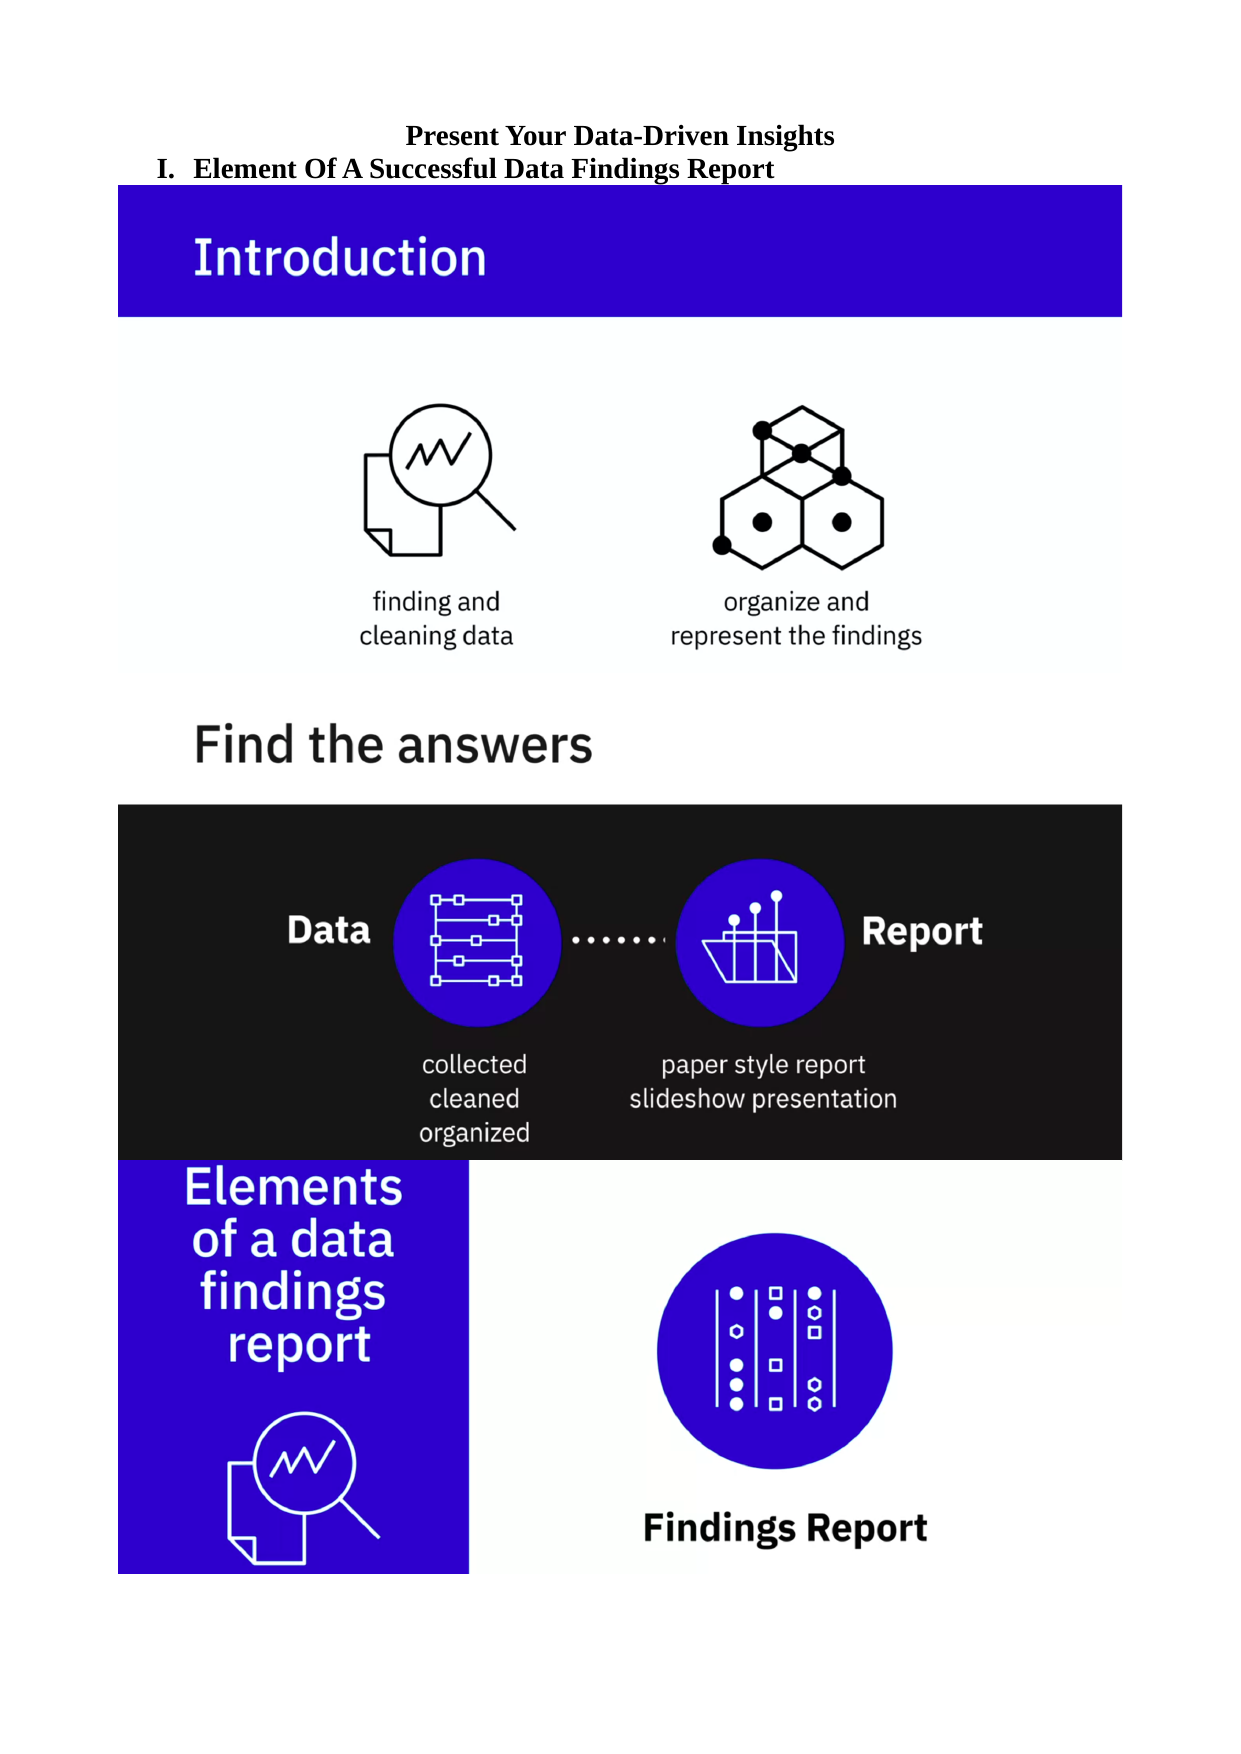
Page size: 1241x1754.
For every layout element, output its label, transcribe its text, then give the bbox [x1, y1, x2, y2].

list Element Of A Successful Data Findings Report [175, 152, 1122, 185]
picture [118, 185, 1123, 1574]
text Present Your Data-Driven Insights [118, 118, 1122, 152]
